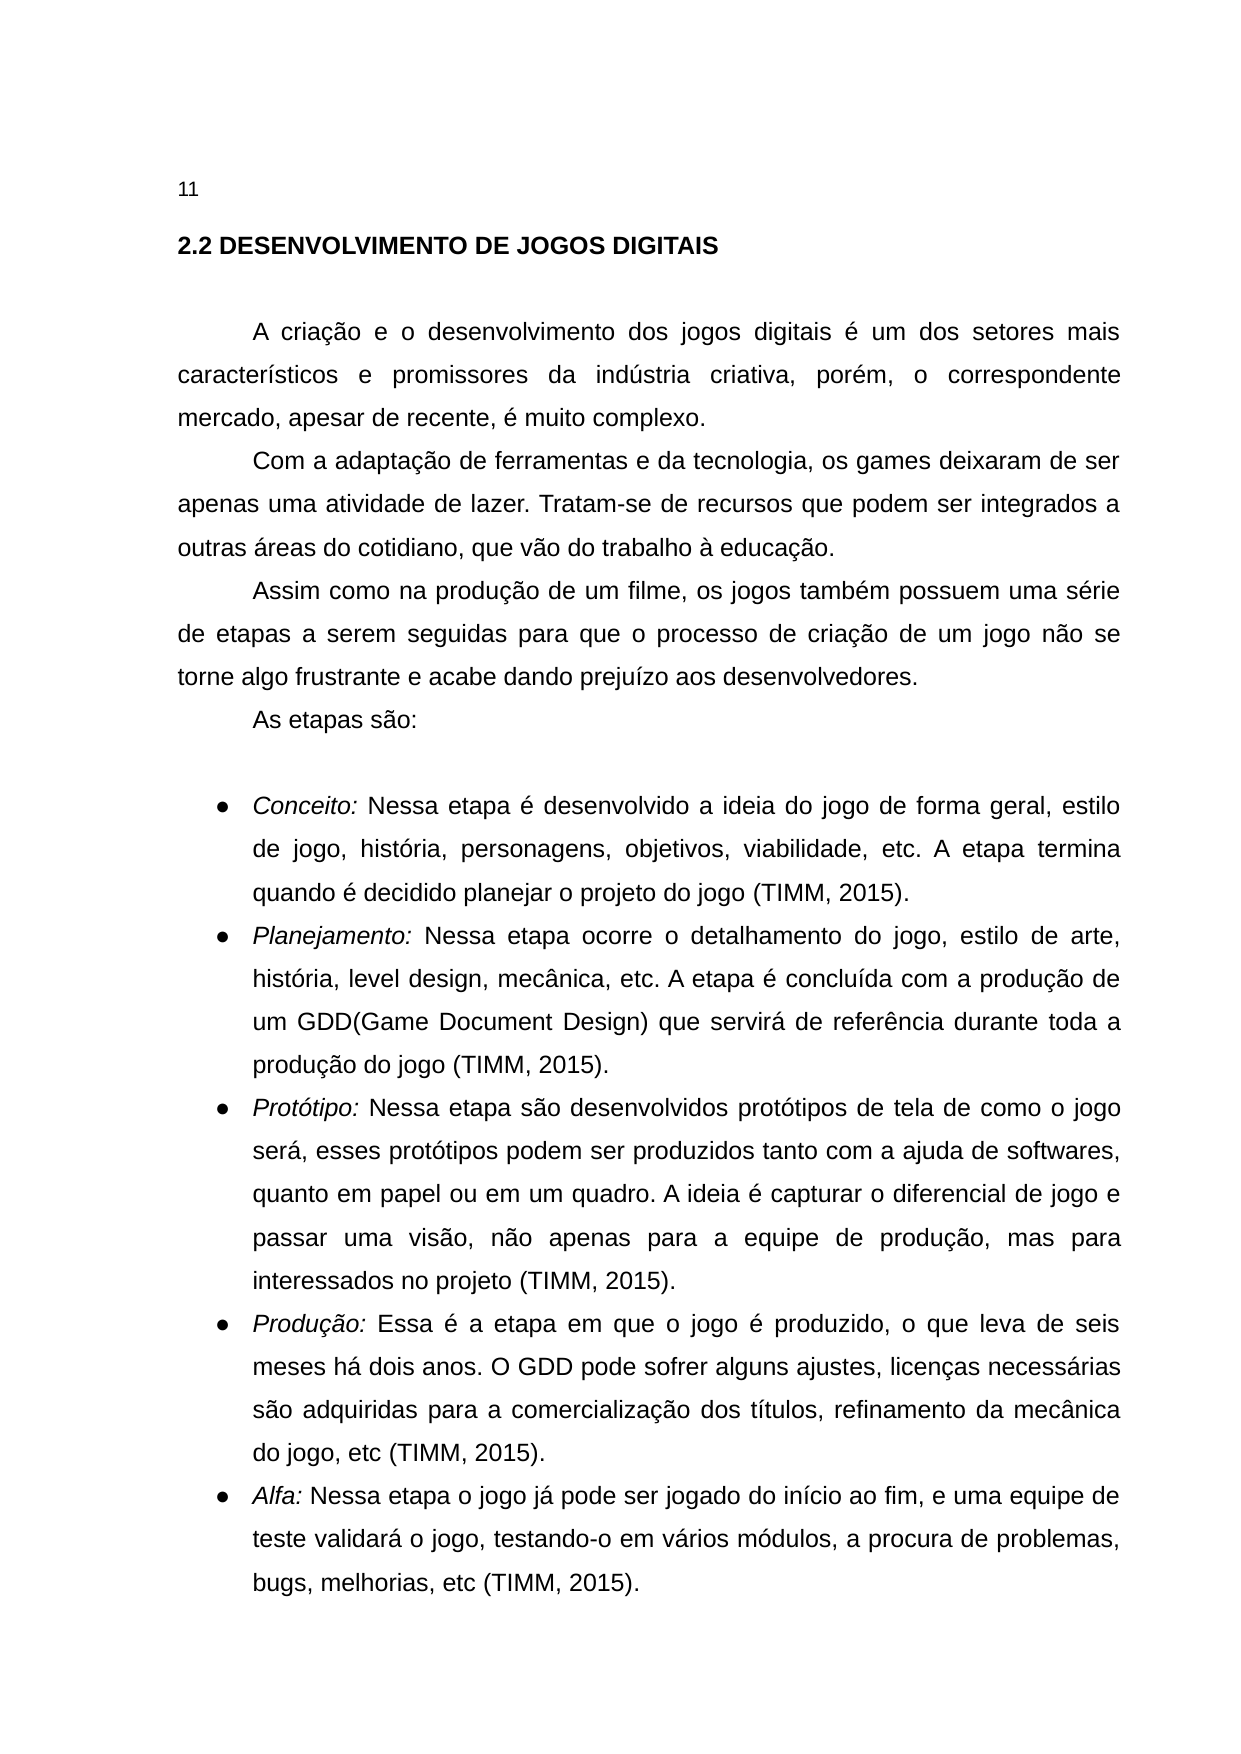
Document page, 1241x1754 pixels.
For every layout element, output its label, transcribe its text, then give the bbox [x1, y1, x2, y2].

list Produção: Essa é a etapa em que o jogo é produzido, o que leva de seis meses há dois anos. O GDD pode sofrer alguns ajustes, licenças necessárias são adquiridas para a comercialização dos títulos, refinamento da mecânica do jogo, etc (TIMM, 2015). [215, 1309, 1122, 1467]
text Assim como na produção de um filme, os jogos também possuem uma série de etapas a serem seguidas para que o processo de criação de um jogo não se torne algo frustrante e acabe dando prejuízo aos desenvolvedores. [177, 576, 1122, 691]
text As etapas são: [177, 705, 1122, 734]
subtitle 2.2 DESENVOLVIMENTO DE JOGOS DIGITAIS [177, 231, 1122, 259]
list Planejamento: Nessa etapa ocorre o detalhamento do jogo, estilo de arte, história, level design, mecânica, etc. A etapa é concluída com a produção de um GDD(Game Document Design) que servirá de referência durante toda a produção do jogo (TIMM, 2015). [215, 921, 1122, 1079]
text Com a adaptação de ferramentas e da tecnologia, os games deixaram de ser apenas uma atividade de lazer. Tratam-se de recursos que podem ser integrados a outras áreas do cotidiano, que vão do trabalho à educação. [177, 446, 1122, 561]
text A criação e o desenvolvimento dos jogos digitais é um dos setores mais característicos e promissores da indústria criativa, porém, o correspondente mercado, apesar de recente, é muito complexo. [177, 317, 1122, 432]
list Alfa: Nessa etapa o jogo já pode ser jogado do início ao fim, e uma equipe de teste validará o jogo, testando-o em vários módulos, a procura de problemas, bugs, melhorias, etc (TIMM, 2015). [215, 1481, 1122, 1596]
list Conceito: Nessa etapa é desenvolvido a ideia do jogo de forma geral, estilo de jogo, história, personagens, objetivos, viabilidade, etc. A etapa termina quando é decidido planejar o projeto do jogo (TIMM, 2015). [215, 791, 1122, 906]
list Protótipo: Nessa etapa são desenvolvidos protótipos de tela de como o jogo será, esses protótipos podem ser produzidos tanto com a ajuda de softwares, quanto em papel ou em um quadro. A ideia é capturar o diferencial de jogo e passar uma visão, não apenas para a equipe de produção, mas para interessados no projeto (TIMM, 2015). [215, 1093, 1122, 1294]
